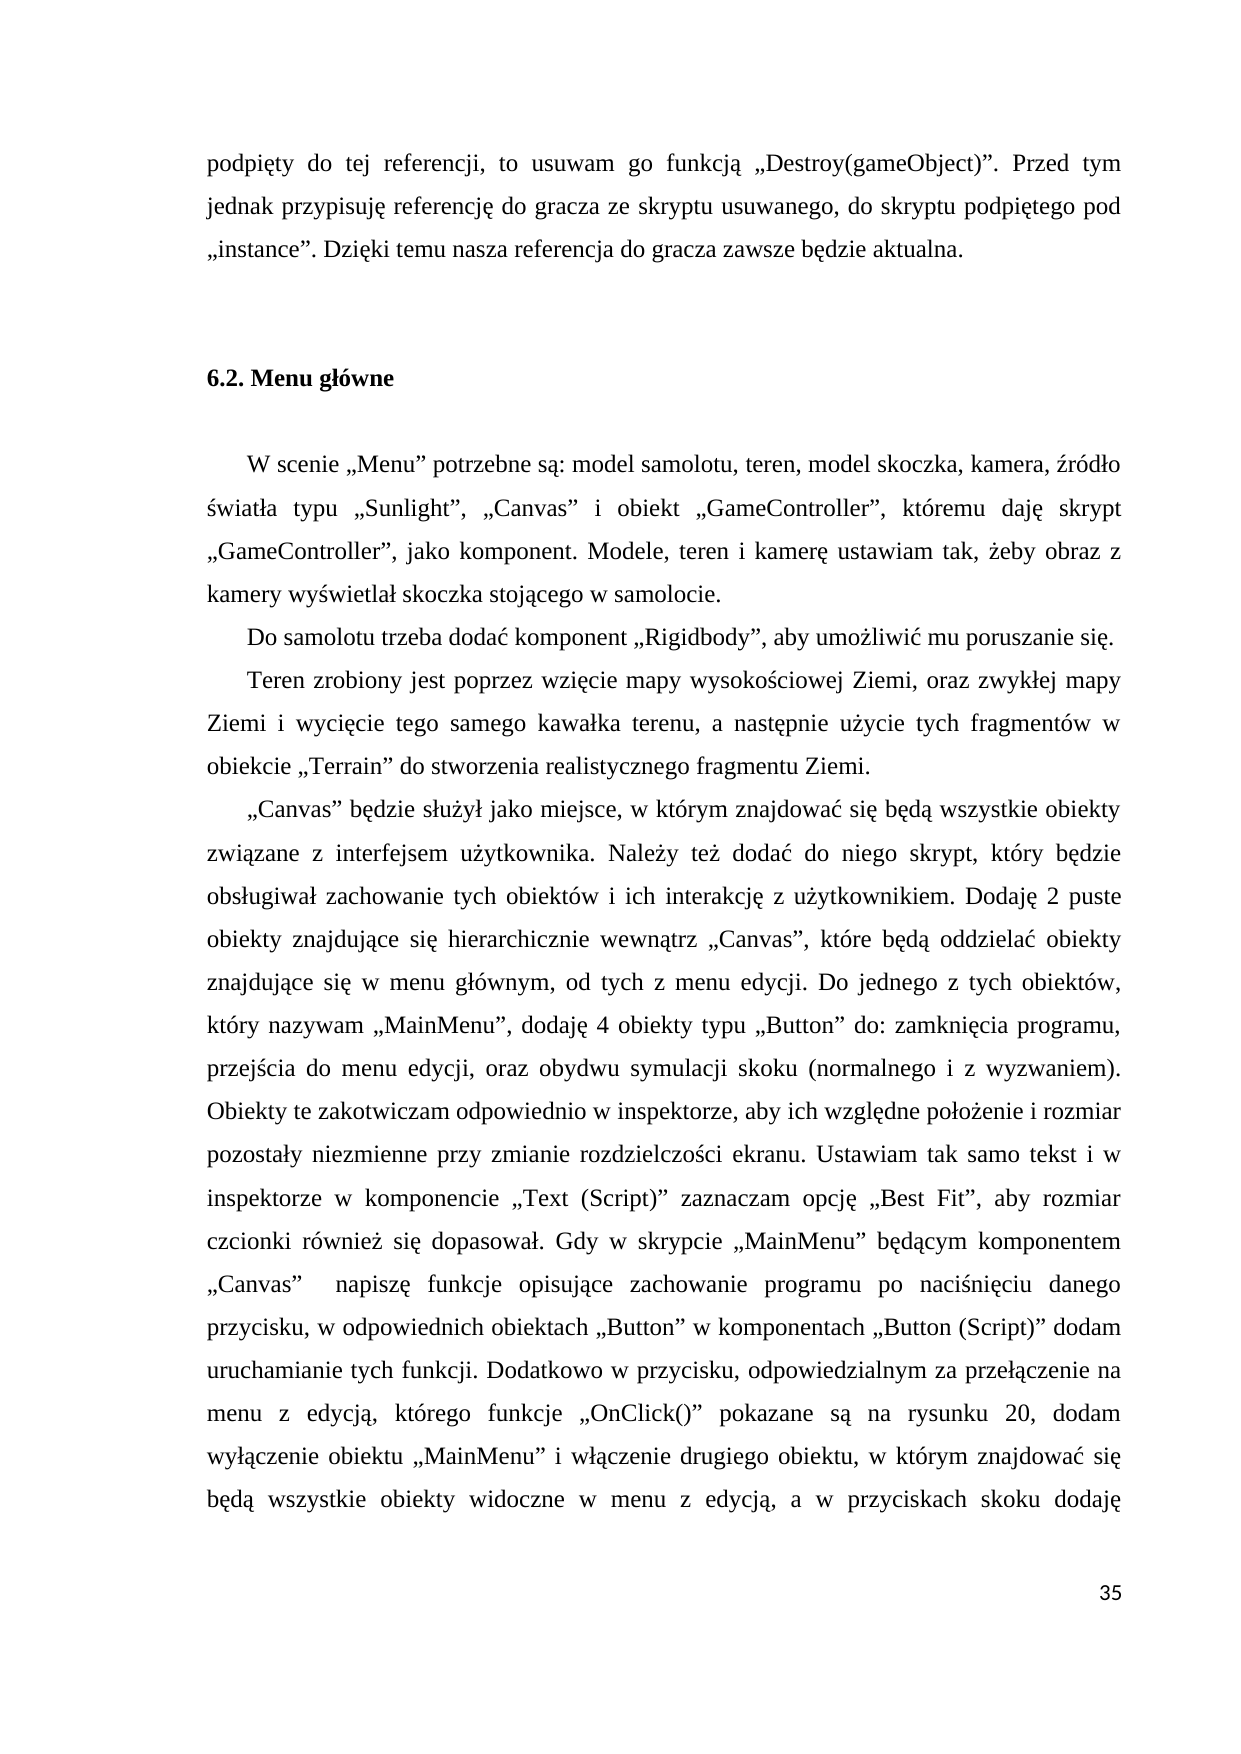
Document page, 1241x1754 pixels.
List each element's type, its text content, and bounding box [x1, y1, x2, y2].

text 6.2. Menu główne [207, 363, 1122, 392]
text W scenie „Menu” potrzebne są: model samolotu, teren, model skoczka, kamera, źródło światła typu „Sunlight”, „Canvas” i obiekt „GameController”, któremu daję skrypt „GameController”, jako komponent. Modele, teren i kamerę ustawiam tak, żeby obraz z kamery wyświetlał skoczka stojącego w samolocie. [207, 449, 1122, 608]
text Do samolotu trzeba dodać komponent „Rigidbody”, aby umożliwić mu poruszanie się. [207, 622, 1122, 651]
text podpięty do tej referencji, to usuwam go funkcją „Destroy(gameObject)”. Przed tym jednak przypisuję referencję do gracza ze skryptu usuwanego, do skryptu podpiętego pod „instance”. Dzięki temu nasza referencja do gracza zawsze będzie aktualna. [207, 148, 1122, 263]
text Teren zrobiony jest poprzez wzięcie mapy wysokościowej Ziemi, oraz zwykłej mapy Ziemi i wycięcie tego samego kawałka terenu, a następnie użycie tych fragmentów w obiekcie „Terrain” do stworzenia realistycznego fragmentu Ziemi. [207, 665, 1122, 780]
text „Canvas” będzie służył jako miejsce, w którym znajdować się będą wszystkie obiekty związane z interfejsem użytkownika. Należy też dodać do niego skrypt, który będzie obsługiwał zachowanie tych obiektów i ich interakcję z użytkownikiem. Dodaję 2 puste obiekty znajdujące się hierarchicznie wewnątrz „Canvas”, które będą oddzielać obiekty znajdujące się w menu głównym, od tych z menu edycji. Do jednego z tych obiektów, który nazywam „MainMenu”, dodaję 4 obiekty typu „Button” do: zamknięcia programu, przejścia do menu edycji, oraz obydwu symulacji skoku (normalnego i z wyzwaniem). Obiekty te zakotwiczam odpowiednio w inspektorze, aby ich względne położenie i rozmiar pozostały niezmienne przy zmianie rozdzielczości ekranu. Ustawiam tak samo tekst i w inspektorze w komponencie „Text (Script)” zaznaczam opcję „Best Fit”, aby rozmiar czcionki również się dopasował. Gdy w skrypcie „MainMenu” będącym komponentem „Canvas” napiszę funkcje opisujące zachowanie programu po naciśnięciu danego przycisku, w odpowiednich obiektach „Button” w komponentach „Button (Script)” dodam uruchamianie tych funkcji. Dodatkowo w przycisku, odpowiedzialnym za przełączenie na menu z edycją, którego funkcje „OnClick()” pokazane są na rysunku 20, dodam wyłączenie obiektu „MainMenu” i włączenie drugiego obiektu, w którym znajdować się będą wszystkie obiekty widoczne w menu z edycją, a w przyciskach skoku dodaję [207, 794, 1122, 1513]
